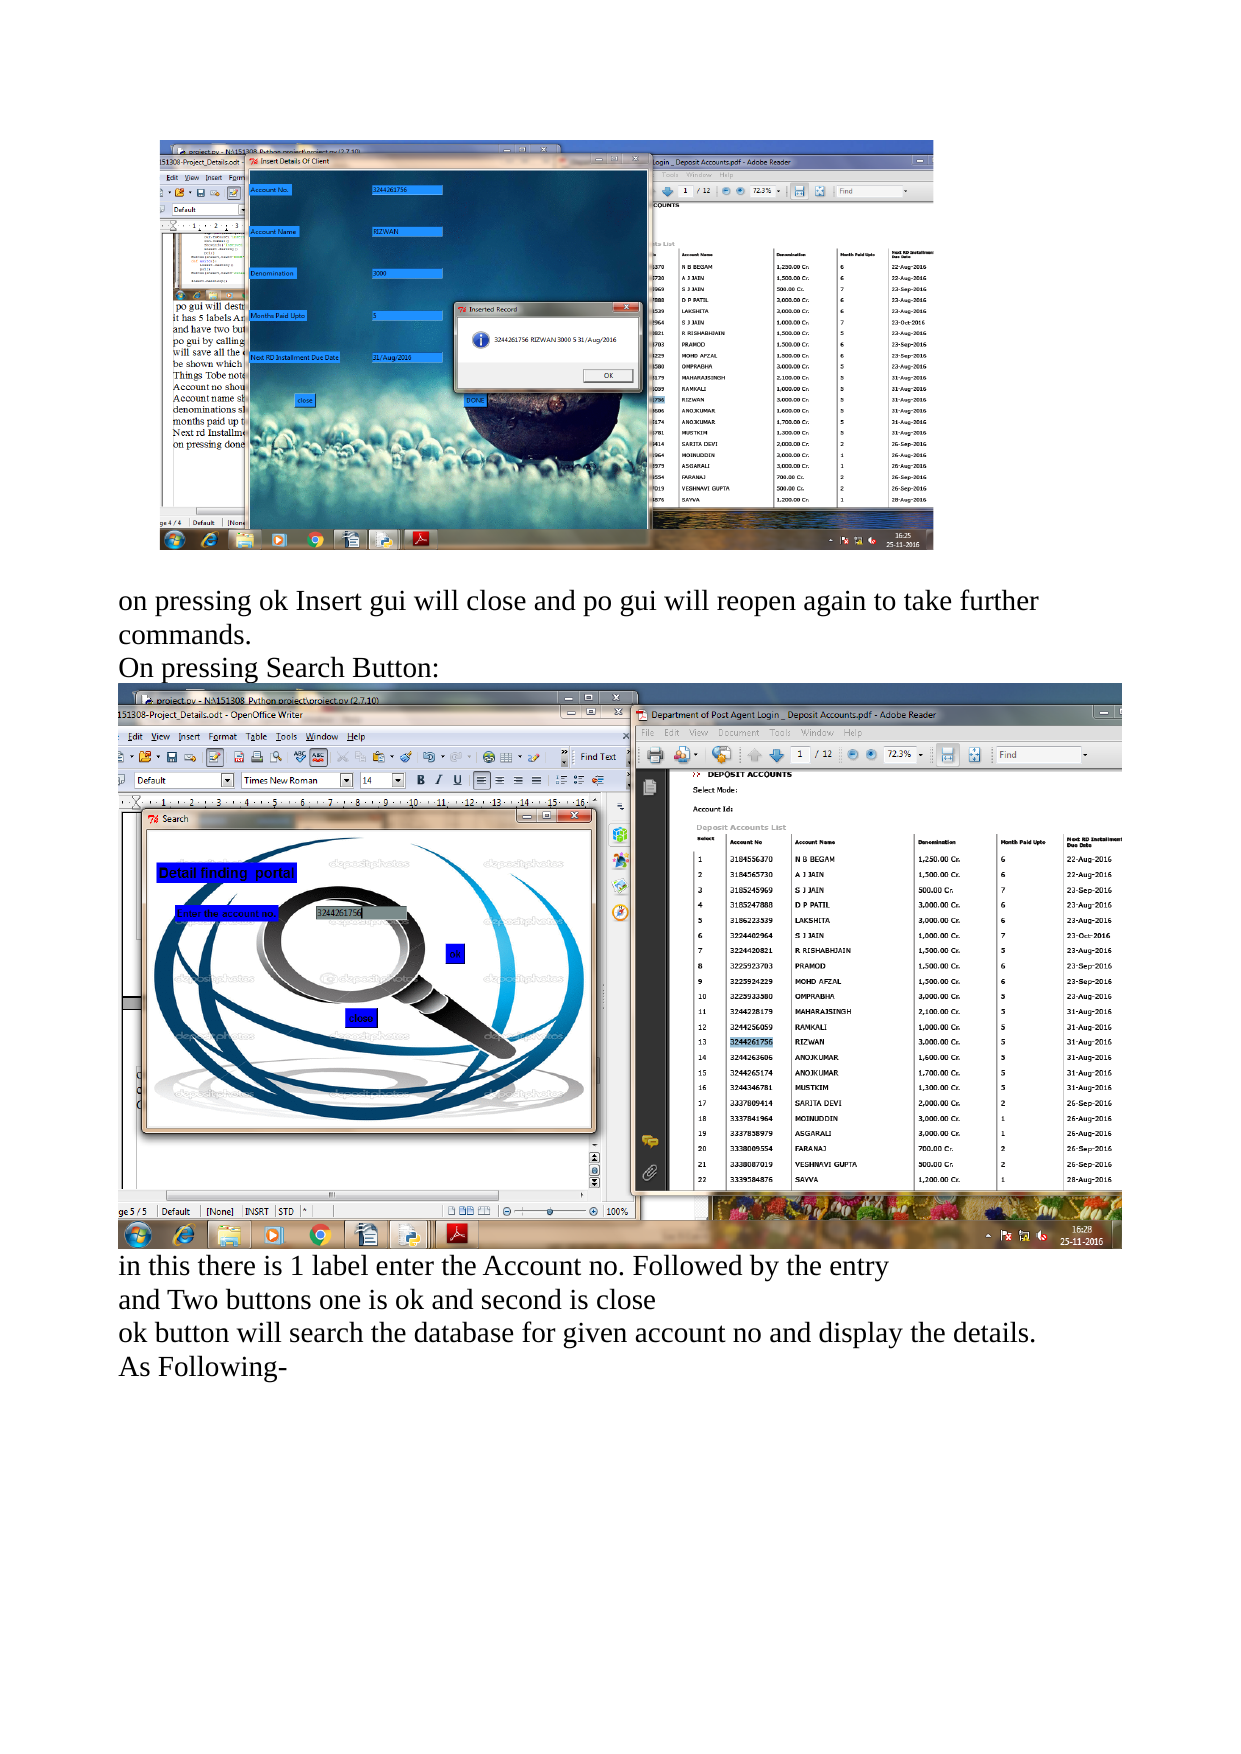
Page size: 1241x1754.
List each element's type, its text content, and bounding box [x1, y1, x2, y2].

text As Following- [118, 1349, 1122, 1382]
text in this there is 1 label enter the Account no. Followed by the entry [118, 1249, 1122, 1282]
picture [159, 140, 934, 550]
text ok button will search the database for given account no and display the details. [118, 1315, 1122, 1349]
text On pressing Search Button: [118, 650, 1122, 683]
text on pressing ok Insert gui will close and po gui will reopen again to take further commands. [118, 583, 1122, 650]
picture [118, 683, 1122, 1249]
text and Two buttons one is ok and second is close [118, 1282, 1122, 1315]
